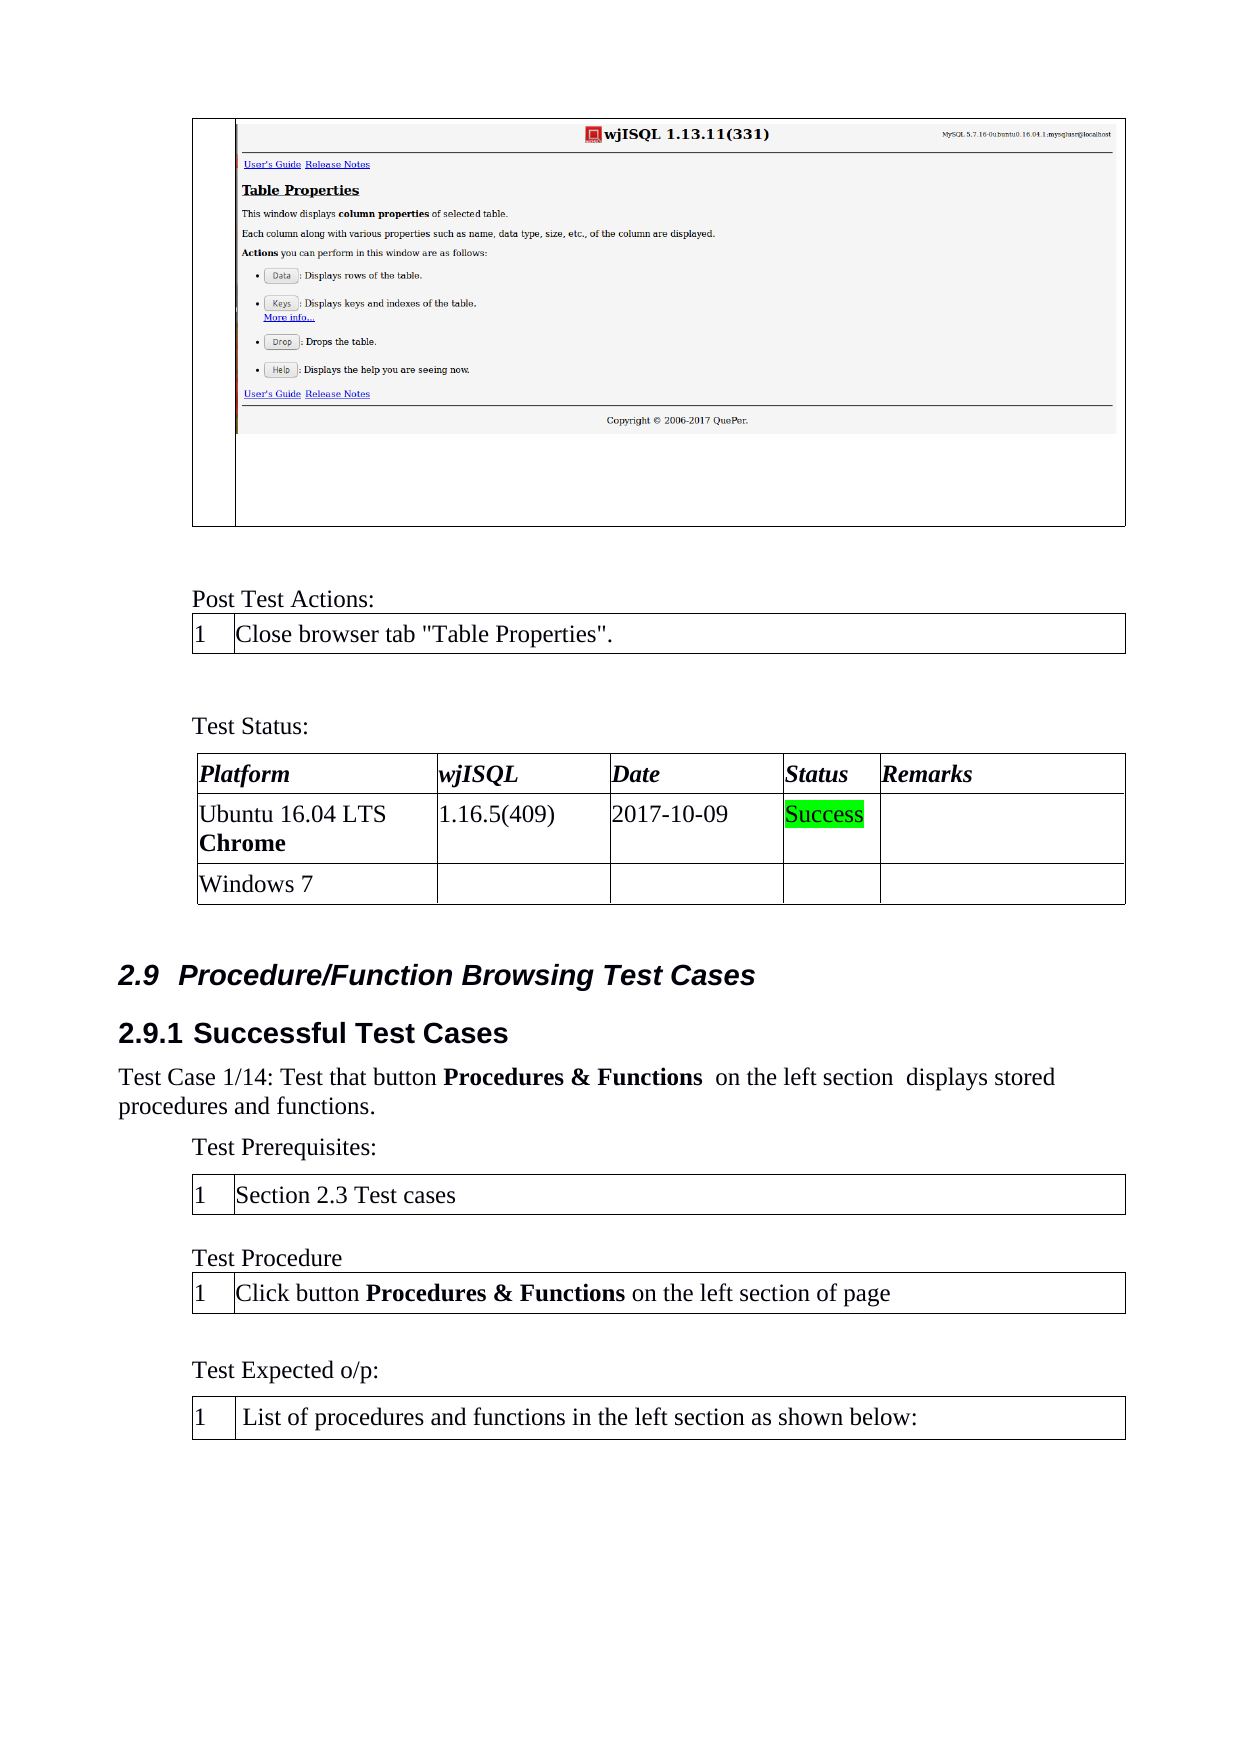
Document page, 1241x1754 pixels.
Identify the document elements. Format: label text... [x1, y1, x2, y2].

table_cell 2017-10-09 [611, 794, 783, 863]
table_cell [881, 793, 1125, 863]
table_header Close browser tab "Table Properties". [235, 614, 1125, 653]
picture [236, 124, 1117, 434]
table_header [236, 119, 1125, 526]
table_cell Windows 7 [198, 864, 437, 903]
table_cell 1.16.5(409) [438, 794, 610, 863]
table_header Click button Procedures & Functions on the left section of page [235, 1273, 1125, 1313]
table_cell Success [784, 794, 880, 863]
text Test Expected o/p: [118, 1355, 1122, 1383]
table_header Section 2.3 Test cases [235, 1175, 1125, 1214]
table_header wjISQL [438, 754, 610, 793]
table_cell [438, 864, 610, 903]
table_header Platform [198, 754, 437, 793]
text Test Case 1/14: Test that button Procedures & Functions on the left section displays stored procedures and functions. [118, 1062, 1122, 1120]
table_header Date [611, 754, 783, 793]
subtitle Successful Test Cases [118, 1016, 1122, 1050]
table_header List of procedures and functions in the left section as shown below: [236, 1397, 1125, 1439]
table_header 1 [193, 1397, 235, 1439]
table_cell [784, 864, 880, 903]
table_header Status [784, 754, 880, 793]
table_header 1 [193, 1273, 234, 1313]
subtitle Procedure/Function Browsing Test Cases [118, 958, 1122, 991]
table_cell [611, 864, 783, 903]
text Post Test Actions: [118, 584, 1122, 612]
table_header [193, 119, 235, 526]
text Test Procedure [118, 1243, 1122, 1272]
table_header 1 [193, 1175, 234, 1214]
table_header Remarks [881, 754, 1125, 793]
text Test Prerequisites: [118, 1132, 1122, 1161]
table_header 1 [193, 614, 234, 653]
table_cell Ubuntu 16.04 LTS Chrome [198, 794, 437, 863]
text Test Status: [118, 711, 1122, 740]
table_cell [881, 863, 1125, 903]
